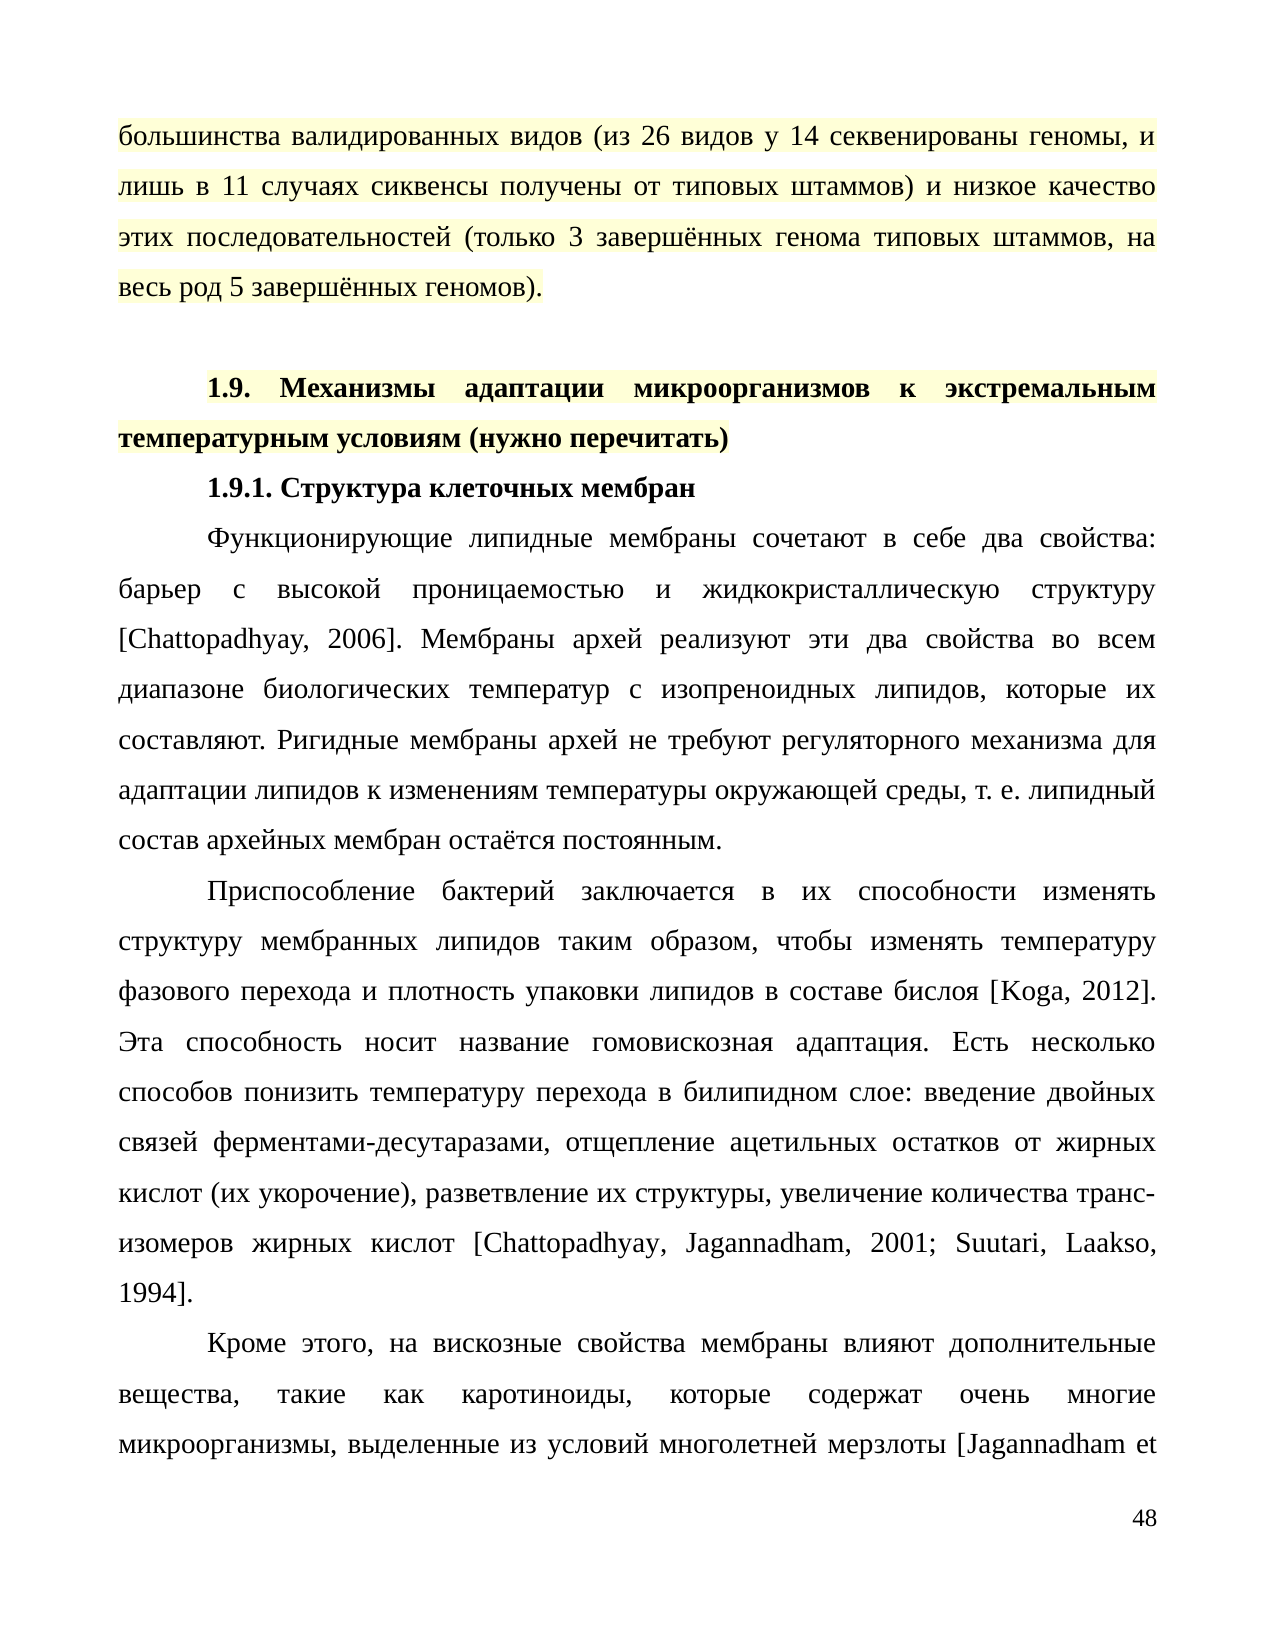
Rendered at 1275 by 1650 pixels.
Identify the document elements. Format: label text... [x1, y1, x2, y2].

subtitle 1.9. Механизмы адаптации микроорганизмов к экстремальным температурным условиям (нужно перечитать) [118, 370, 1157, 453]
text Функционирующие липидные мембраны сочетают в себе два свойства: барьер с высокой проницаемостью и жидкокристаллическую структуру [Chattopadhyay, 2006]. Мембраны архей реализуют эти два свойства во всем диапазоне биологических температур с изопреноидных липидов, которые их составляют. Ригидные мембраны архей не требуют регуляторного механизма для адаптации липидов к изменениям температуры окружающей среды, т. е. липидный состав архейных мембран остаётся постоянным. [118, 521, 1157, 856]
text Приспособление бактерий заключается в их способности изменять структуру мембранных липидов таким образом, чтобы изменять температуру фазового перехода и плотность упаковки липидов в составе бислоя [Koga, 2012]. Эта способность носит название гомовискозная адаптация. Есть несколько способов понизить температуру перехода в билипидном слое: введение двойных связей ферментами-десутаразами, отщепление ацетильных остатков от жирных кислот (их укорочение), разветвление их структуры, увеличение количества транс-изомеров жирных кислот [Chattopadhyay, Jagannadham, 2001; Suutari, Laakso, 1994]. [118, 873, 1157, 1309]
subtitle 1.9.1. Структура клеточных мембран [118, 470, 1157, 504]
text Кроме этого, на вискозные свойства мембраны влияют дополнительные вещества, такие как каротиноиды, которые содержат очень многие микроорганизмы, выделенные из условий многолетней мерзлоты [Jagannadham et [118, 1326, 1157, 1460]
subtitle большинства валидированных видов (из 26 видов у 14 секвенированы геномы, и лишь в 11 случаях сиквенсы получены от типовых штаммов) и низкое качество этих последовательностей (только 3 завершённых генома типовых штаммов, на весь род 5 завершённых геномов). [118, 118, 1157, 303]
